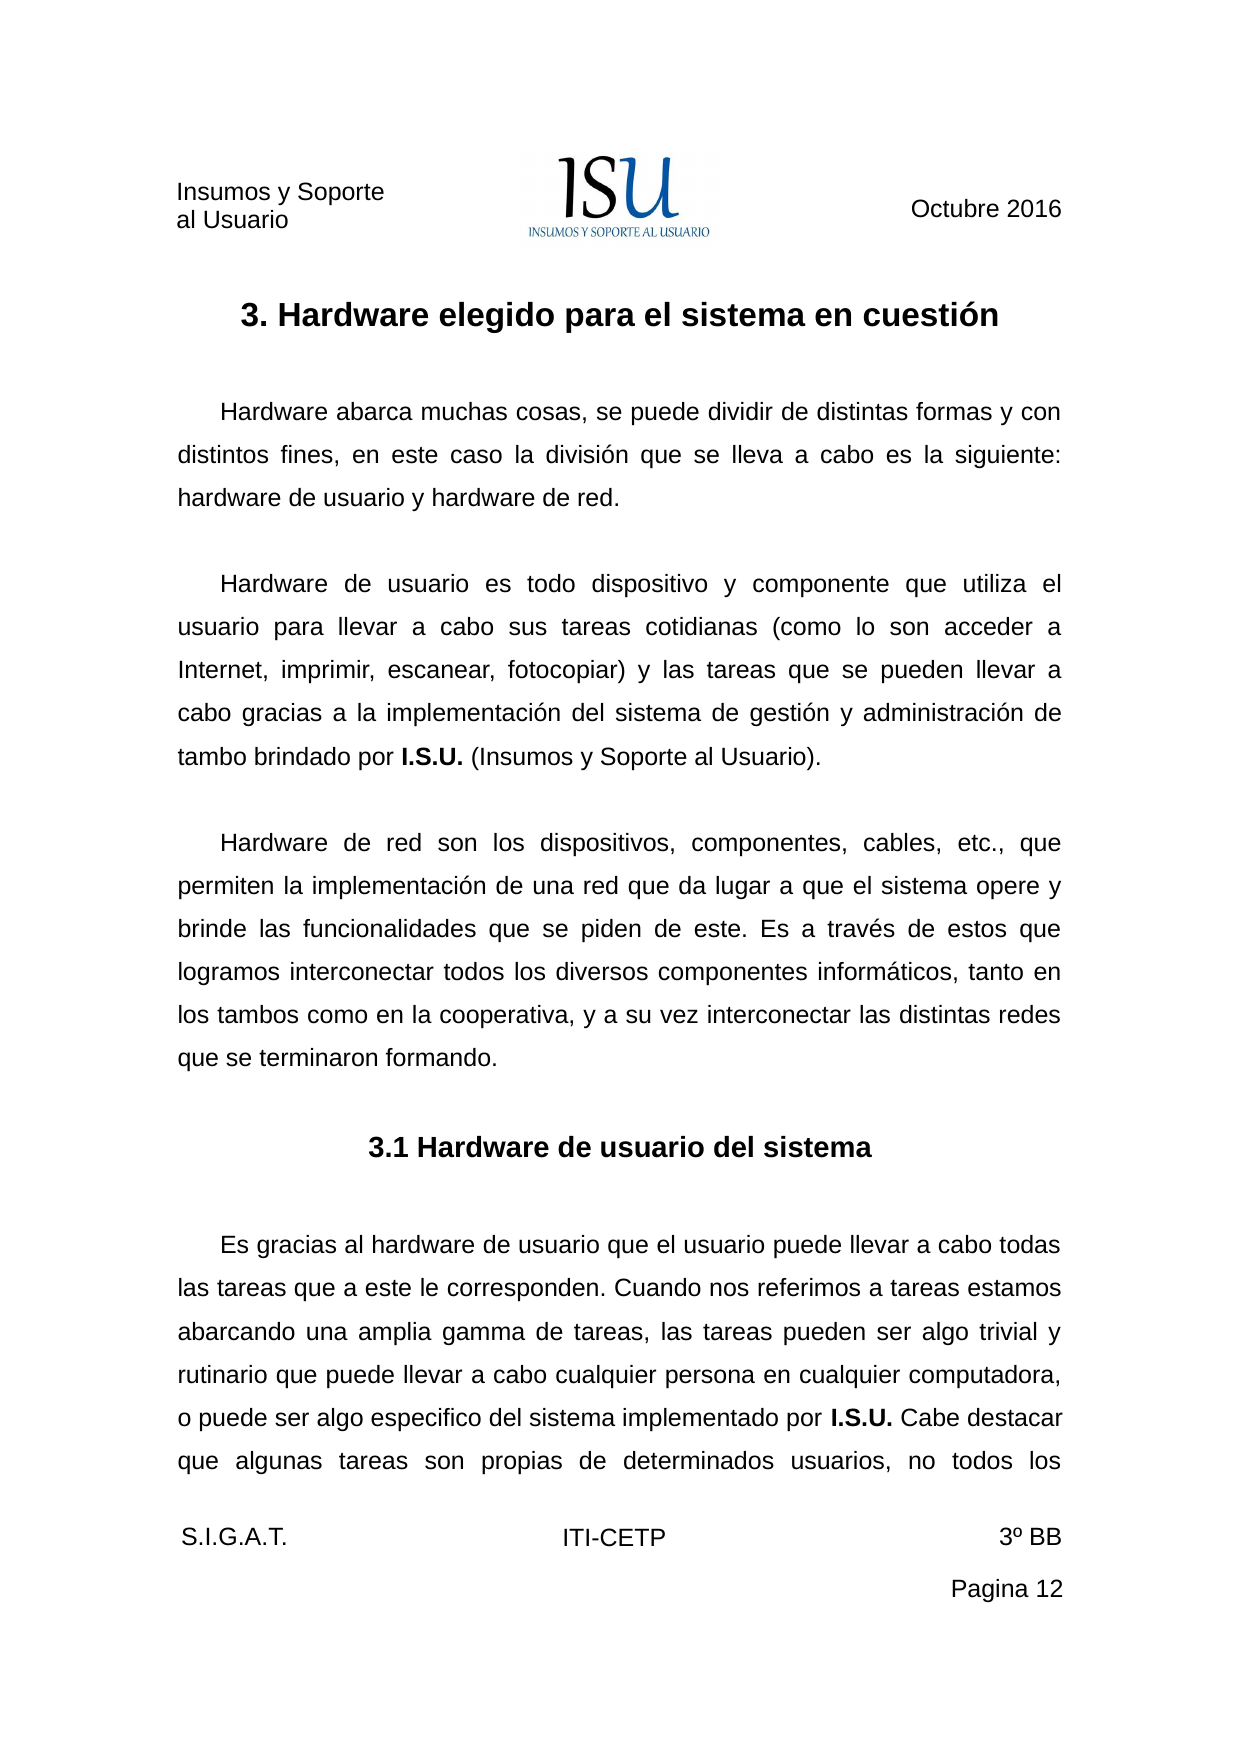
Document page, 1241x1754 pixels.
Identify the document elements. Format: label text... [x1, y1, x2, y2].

picture [517, 138, 723, 252]
subtitle 3. Hardware elegido para el sistema en cuestión [177, 295, 1063, 334]
text 3.1 Hardware de usuario del sistema [177, 1129, 1063, 1163]
text Hardware abarca muchas cosas, se puede dividir de distintas formas y con distintos fines, en este caso la división que se lleva a cabo es la siguiente: hardware de usuario y hardware de red. [177, 396, 1063, 511]
text Es gracias al hardware de usuario que el usuario puede llevar a cabo todas las tareas que a este le corresponden. Cuando nos referimos a tareas estamos abarcando una amplia gamma de tareas, las tareas pueden ser algo trivial y rutinario que puede llevar a cabo cualquier persona en cualquier computadora, o puede ser algo especifico del sistema implementado por I.S.U. Cabe destacar que algunas tareas son propias de determinados usuarios, no todos los [177, 1230, 1063, 1474]
text Hardware de usuario es todo dispositivo y componente que utiliza el usuario para llevar a cabo sus tareas cotidianas (como lo son acceder a Internet, imprimir, escanear, fotocopiar) y las tareas que se pueden llevar a cabo gracias a la implementación del sistema de gestión y administración de tambo brindado por I.S.U. (Insumos y Soporte al Usuario). [177, 569, 1063, 770]
text Hardware de red son los dispositivos, componentes, cables, etc., que permiten la implementación de una red que da lugar a que el sistema opere y brinde las funcionalidades que se piden de este. Es a través de estos que logramos interconectar todos los diversos componentes informáticos, tanto en los tambos como en la cooperativa, y a su vez interconectar las distintas redes que se terminaron formando. [177, 828, 1063, 1072]
